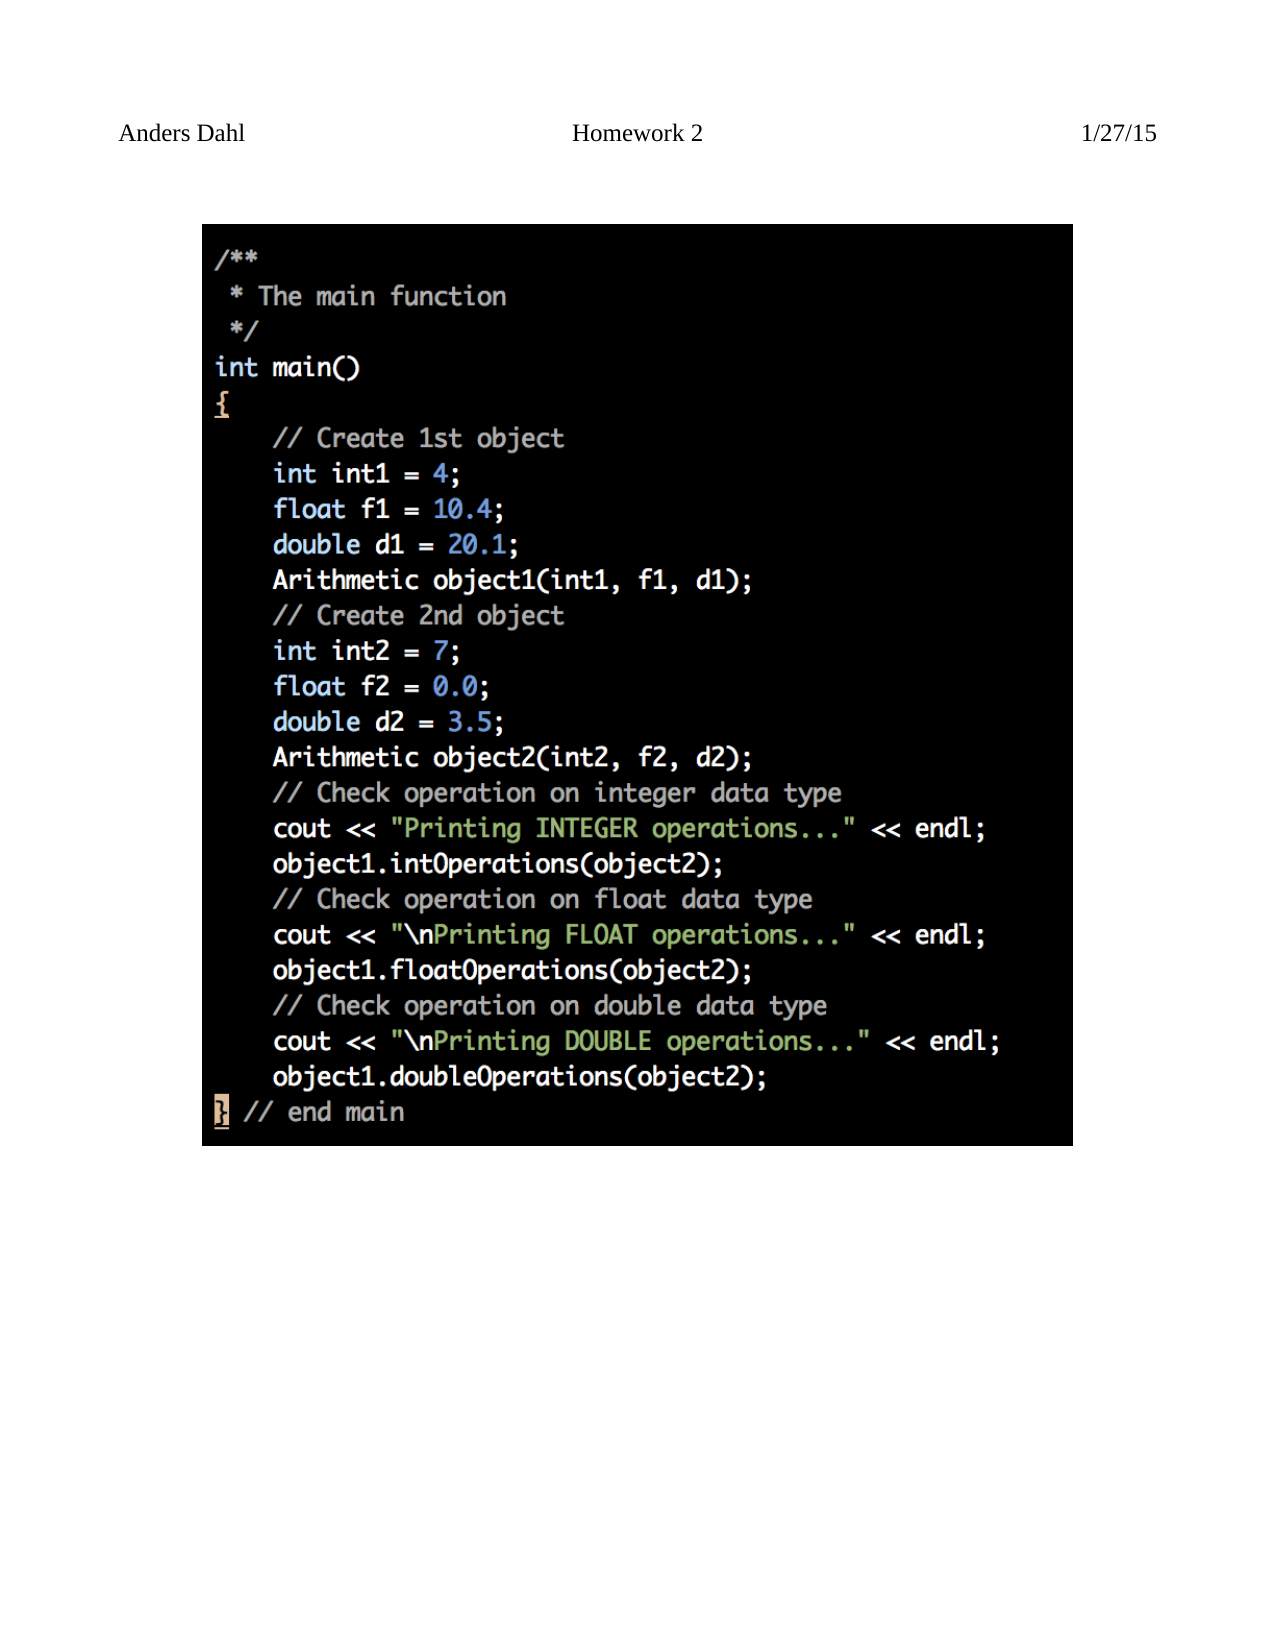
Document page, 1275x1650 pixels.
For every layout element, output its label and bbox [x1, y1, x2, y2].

picture [202, 224, 1073, 1146]
